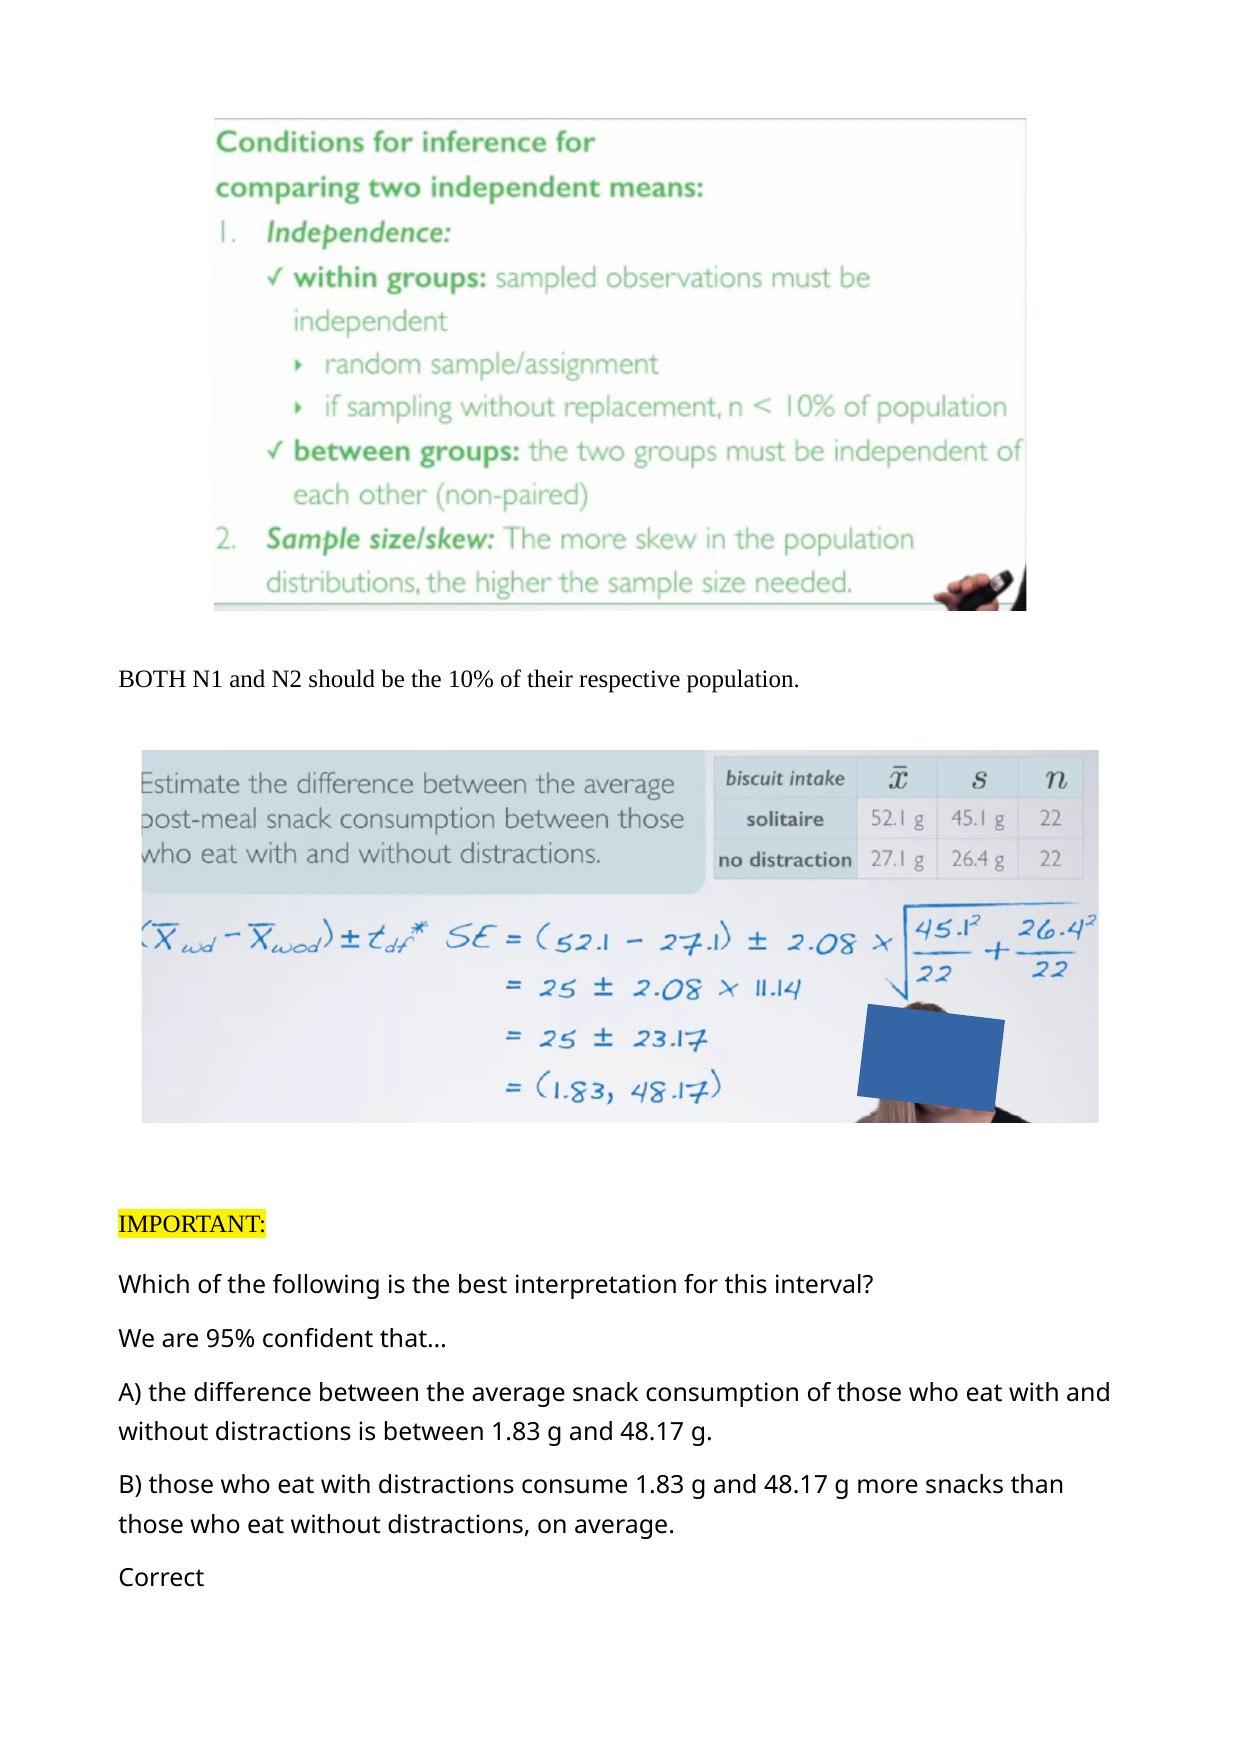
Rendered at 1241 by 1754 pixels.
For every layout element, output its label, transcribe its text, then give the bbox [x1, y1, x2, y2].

text We are 95% confident that… [118, 1320, 1122, 1354]
picture [141, 750, 1099, 1123]
text Which of the following is the best interpretation for this interval? [118, 1267, 1122, 1301]
text A) the difference between the average snack consumption of those who eat with and without distractions is between 1.83 g and 48.17 g. [118, 1374, 1122, 1447]
text Correct [118, 1560, 1122, 1594]
text B) those who eat with distractions consume 1.83 g and 48.17 g more snacks than those who eat without distractions, on average. [118, 1467, 1122, 1540]
picture [213, 118, 1027, 611]
text IMPORTANT: [118, 1209, 1122, 1238]
text BOTH N1 and N2 should be the 10% of their respective population. [118, 664, 1122, 693]
